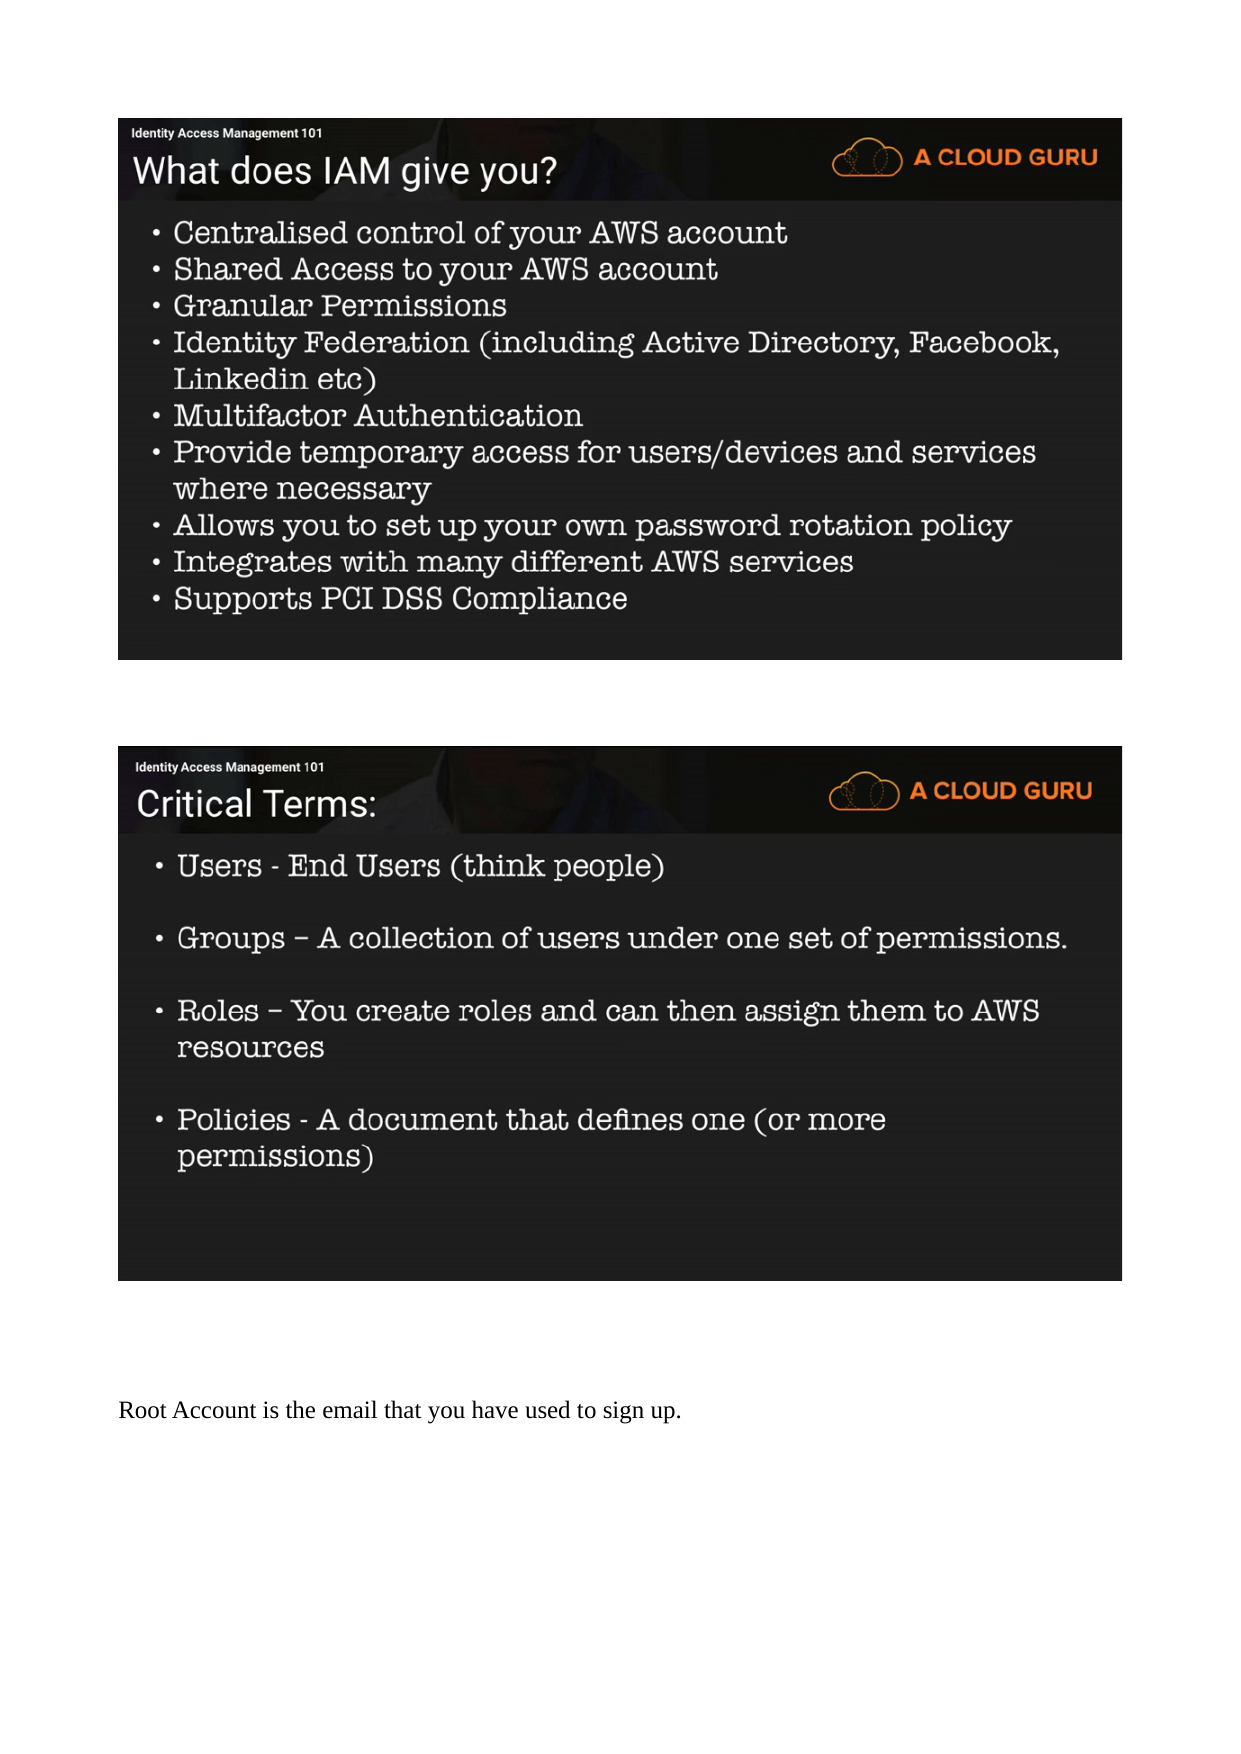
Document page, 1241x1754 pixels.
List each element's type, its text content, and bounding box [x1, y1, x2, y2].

text Root Account is the email that you have used to sign up. [118, 1395, 1122, 1424]
picture [118, 118, 1123, 660]
picture [118, 746, 1123, 1281]
